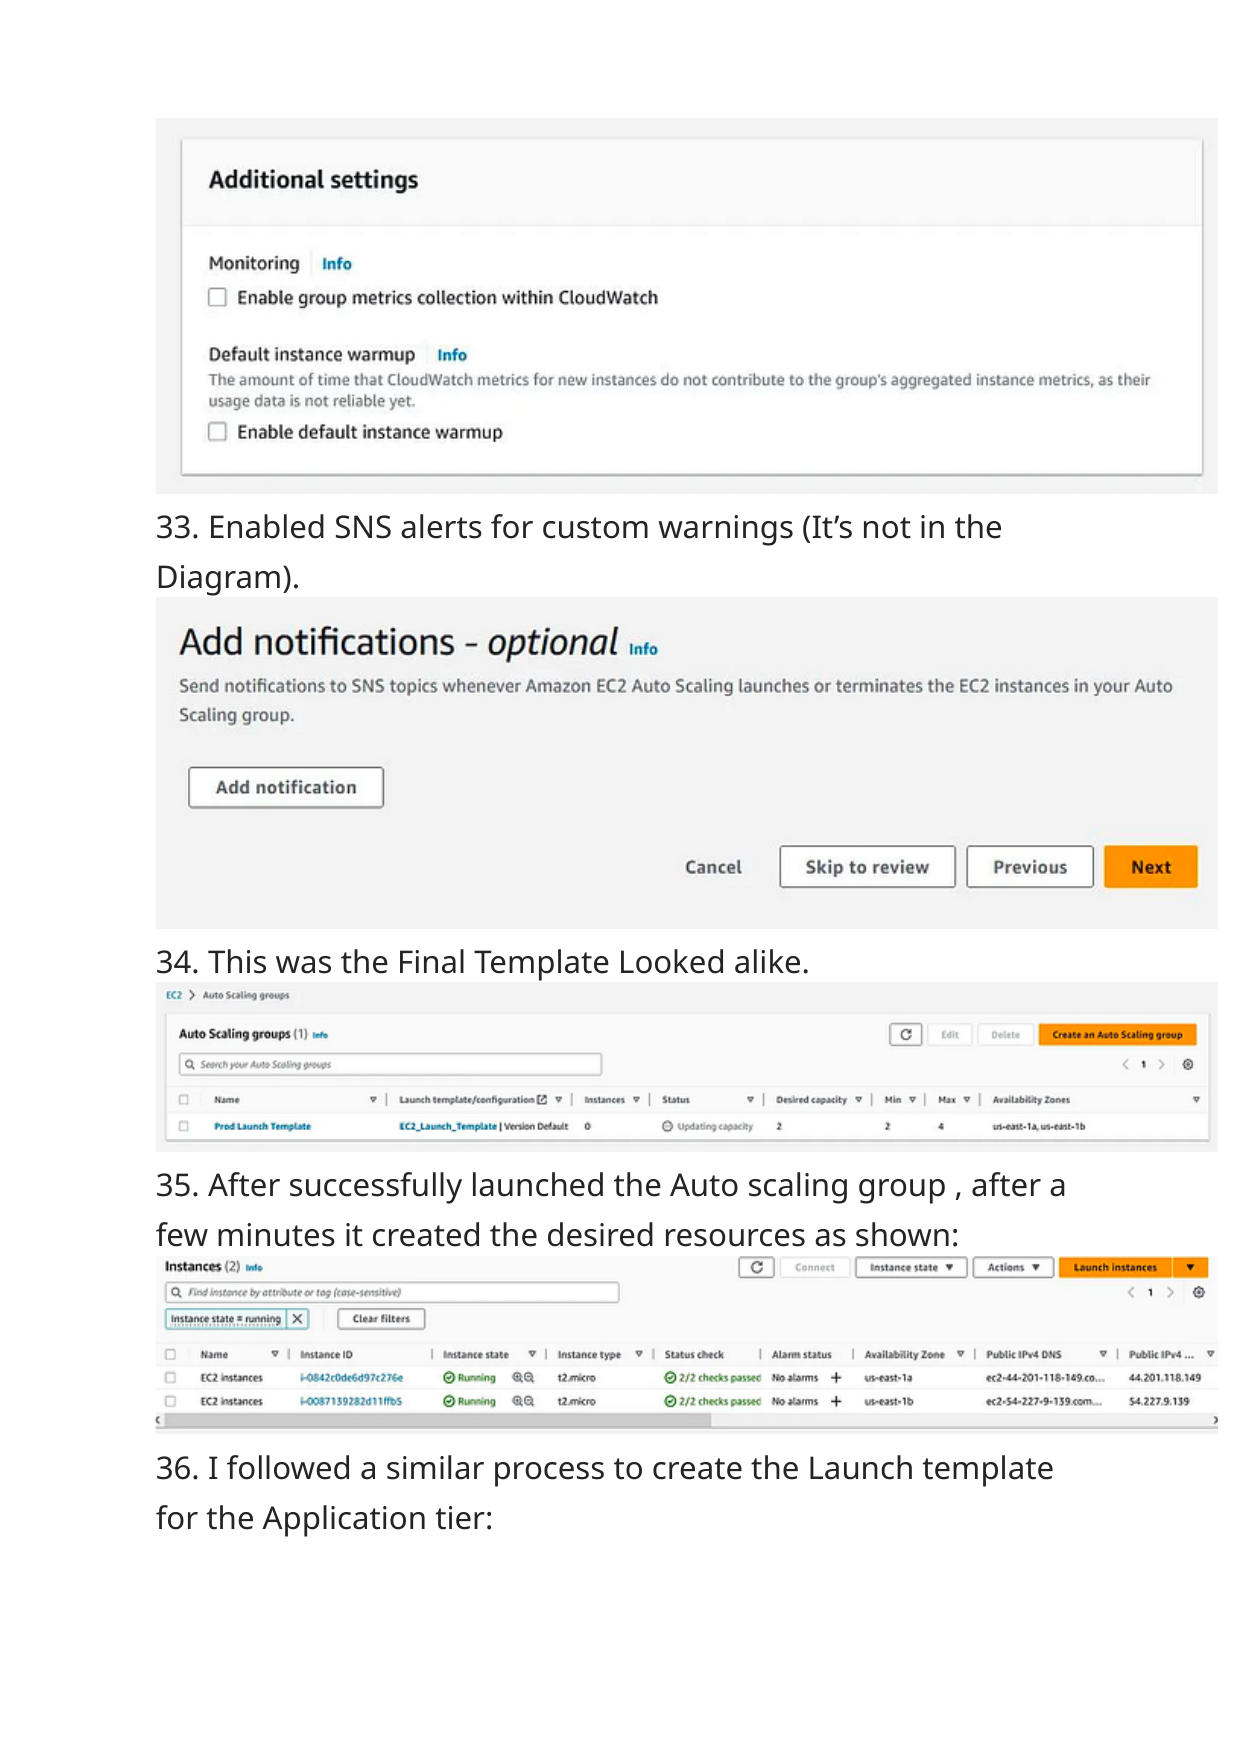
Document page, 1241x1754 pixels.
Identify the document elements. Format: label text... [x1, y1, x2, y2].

picture [155, 982, 1219, 1152]
text 36. I followed a similar process to create the Launch template for the Application tier: [156, 1438, 1084, 1538]
text 33. Enabled SNS alerts for custom warnings (It’s not in the Diagram). [156, 497, 1084, 597]
picture [155, 1256, 1219, 1434]
text 34. This was the Final Template Looked alike. [156, 933, 1084, 982]
picture [155, 118, 1219, 494]
text 35. After successfully launched the Auto scaling group , after a few minutes it created the desired resources as shown: [156, 1156, 1084, 1256]
picture [155, 597, 1219, 929]
